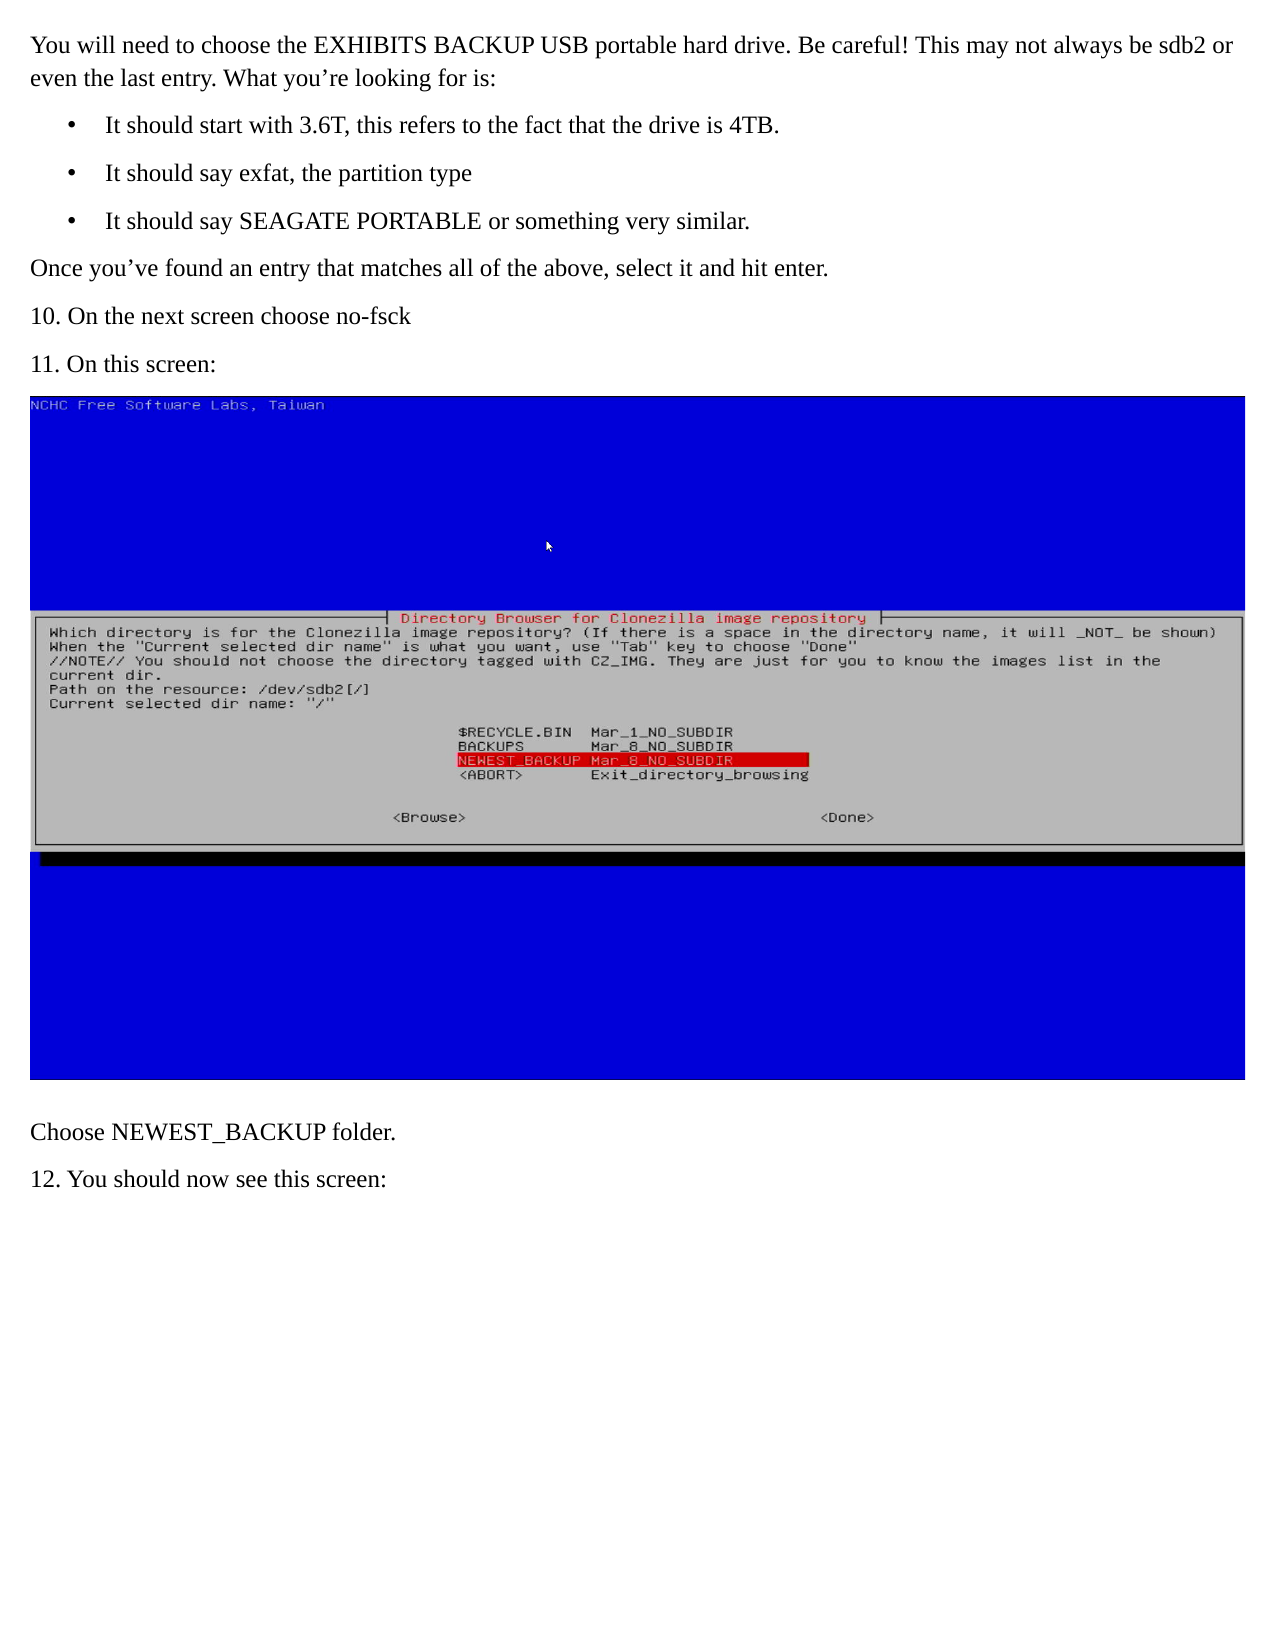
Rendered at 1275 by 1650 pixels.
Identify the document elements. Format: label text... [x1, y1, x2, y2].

text You will need to choose the EXHIBITS BACKUP USB portable hard drive. Be careful! This may not always be sdb2 or even the last entry. What you’re looking for is: [30, 30, 1245, 92]
text 10. On the next screen choose no-fsck [30, 301, 1245, 330]
text 11. On this screen: [30, 349, 1245, 377]
list It should start with 3.6T, this refers to the fact that the drive is 4TB. [67, 111, 1245, 139]
text Once you’ve found an entry that matches all of the above, select it and hit enter. [30, 253, 1245, 282]
picture [30, 396, 1246, 1080]
text 12. You should now see this screen: [30, 1164, 1245, 1193]
text Choose NEWEST_BACKUP folder. [30, 1080, 1245, 1146]
list It should say SEAGATE PORTABLE or something very similar. [67, 206, 1245, 234]
list It should say exfat, the partition type [67, 158, 1245, 187]
